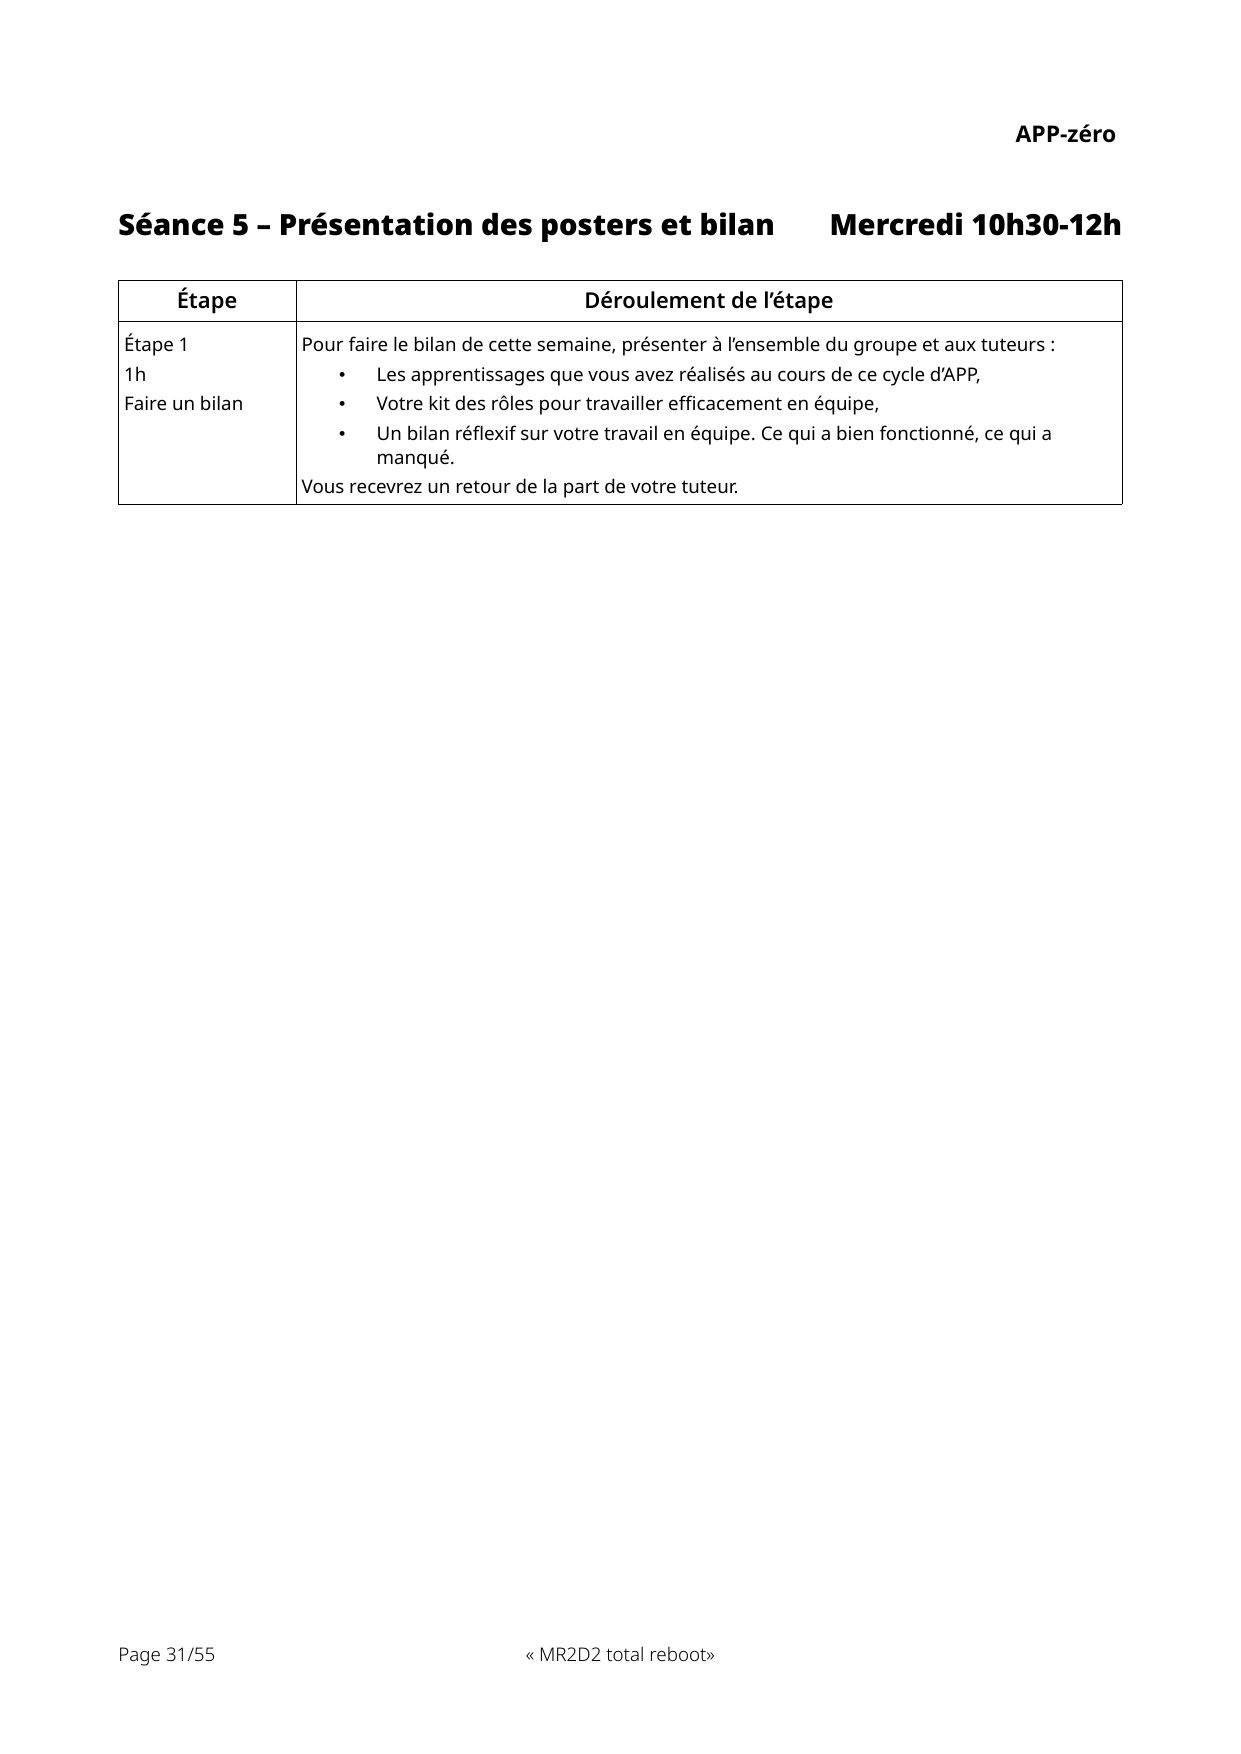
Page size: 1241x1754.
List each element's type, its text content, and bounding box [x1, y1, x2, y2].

table_header Déroulement de l’étape [297, 281, 1122, 321]
table_header Étape [119, 281, 296, 321]
subtitle Séance 5 – Présentation des posters et bilan Mercredi 10h30-12h [118, 204, 1122, 243]
table_cell Pour faire le bilan de cette semaine, présenter à l’ensemble du groupe et aux tuteurs : Les apprentissages que vous avez réalisés au cours de ce cycle d’APP, Votre kit des rôles pour travailler efficacement en équipe, Un bilan réflexif sur votre travail en équipe. Ce qui a bien fonctionné, ce qui a manqué. Vous recevrez un retour de la part de votre tuteur. [297, 322, 1122, 504]
table_cell Étape 1 1h Faire un bilan [119, 322, 296, 504]
